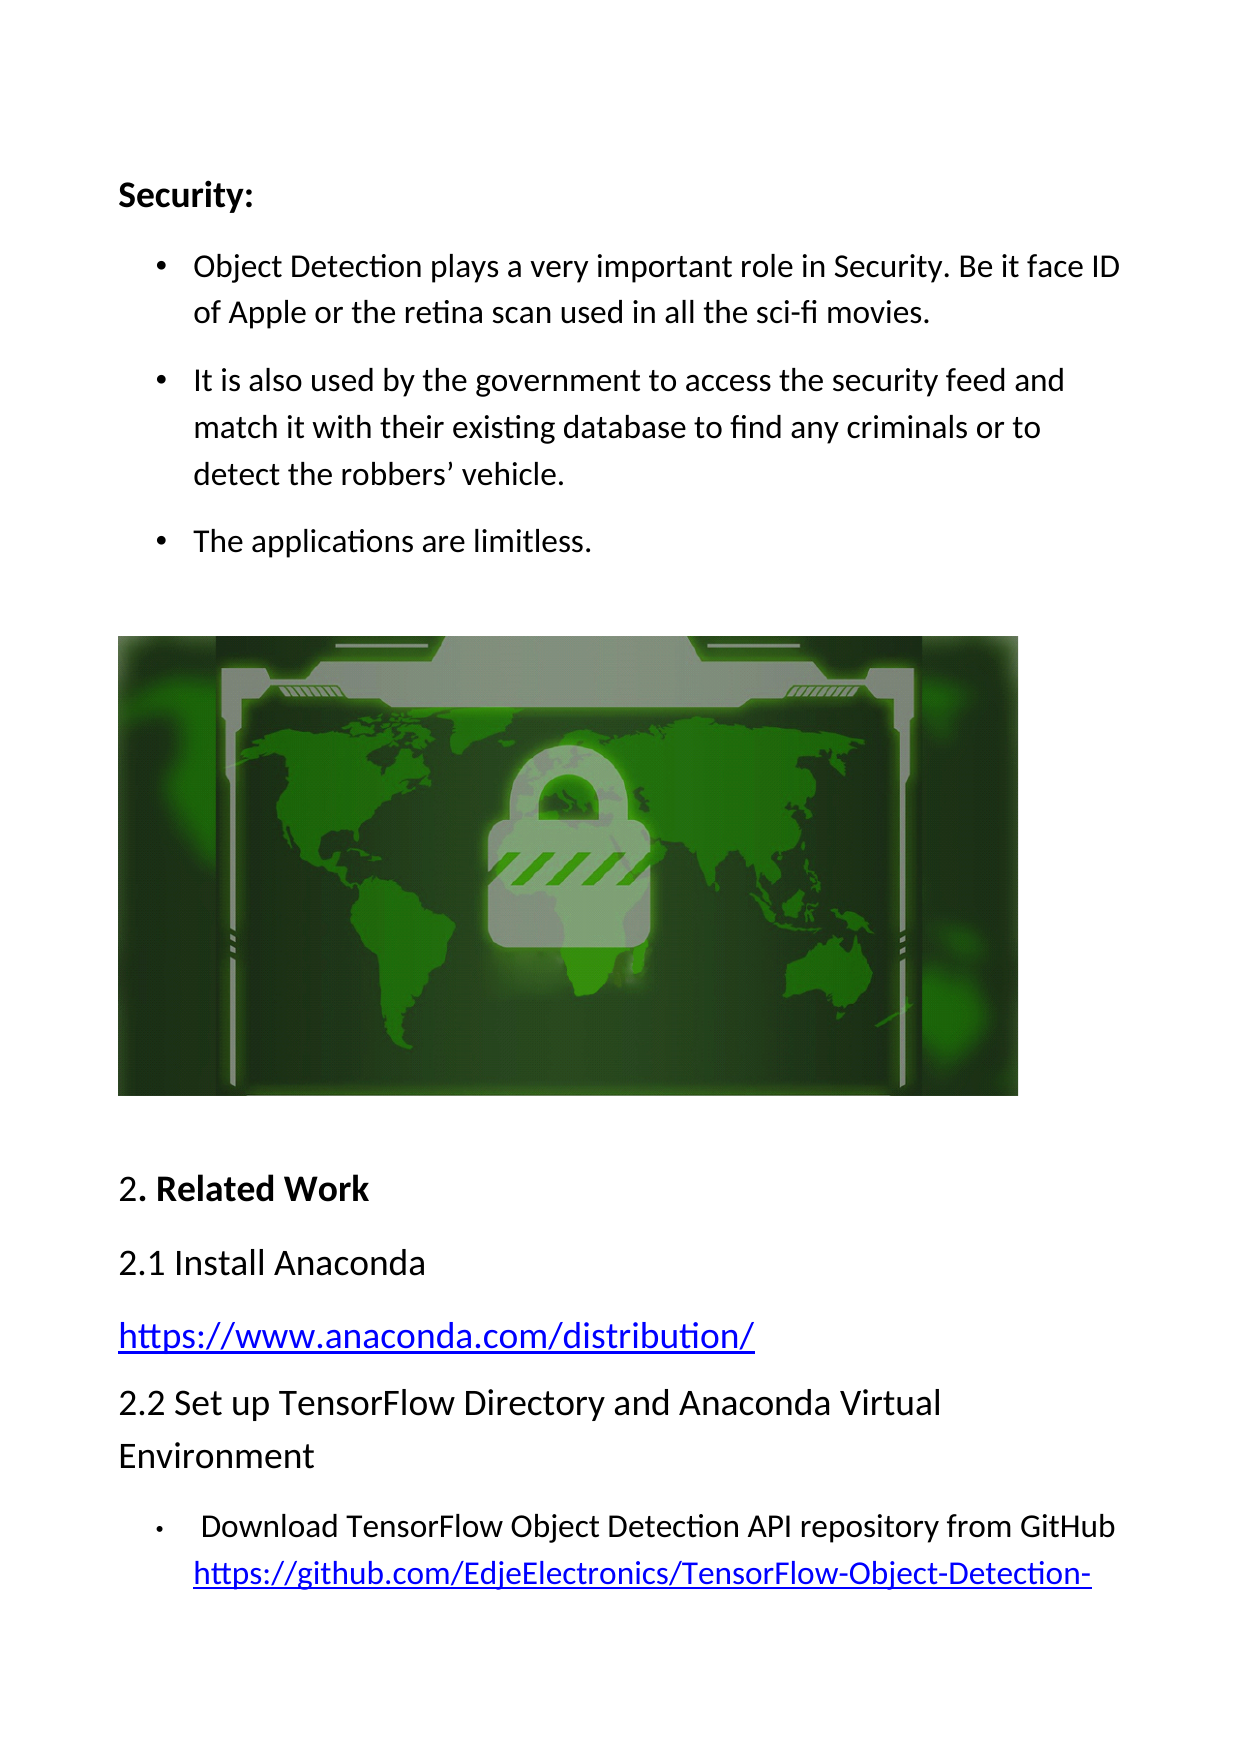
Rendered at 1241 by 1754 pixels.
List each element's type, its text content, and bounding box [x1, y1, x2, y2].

text Security: [118, 171, 1122, 217]
text 2. Related Work [118, 1165, 1122, 1211]
list Download TensorFlow Object Detection API repository from GitHub https://github.com/EdjeElectronics/TensorFlow-Object-Detection- [156, 1505, 1122, 1593]
list The applications are limitless. [156, 520, 1122, 561]
text 2.2 Set up TensorFlow Directory and Anaconda Virtual Environment [118, 1379, 1122, 1477]
list Object Detection plays a very important role in Security. Be it face ID of Apple or the retina scan used in all the sci-fi movies. [156, 245, 1122, 332]
text https://www.anaconda.com/distribution/ [118, 1312, 1122, 1358]
text 2.1 Install Anaconda [118, 1239, 1122, 1284]
list It is also used by the government to access the security feed and match it with their existing database to find any criminals or to detect the robbers’ vehicle. [156, 359, 1122, 493]
